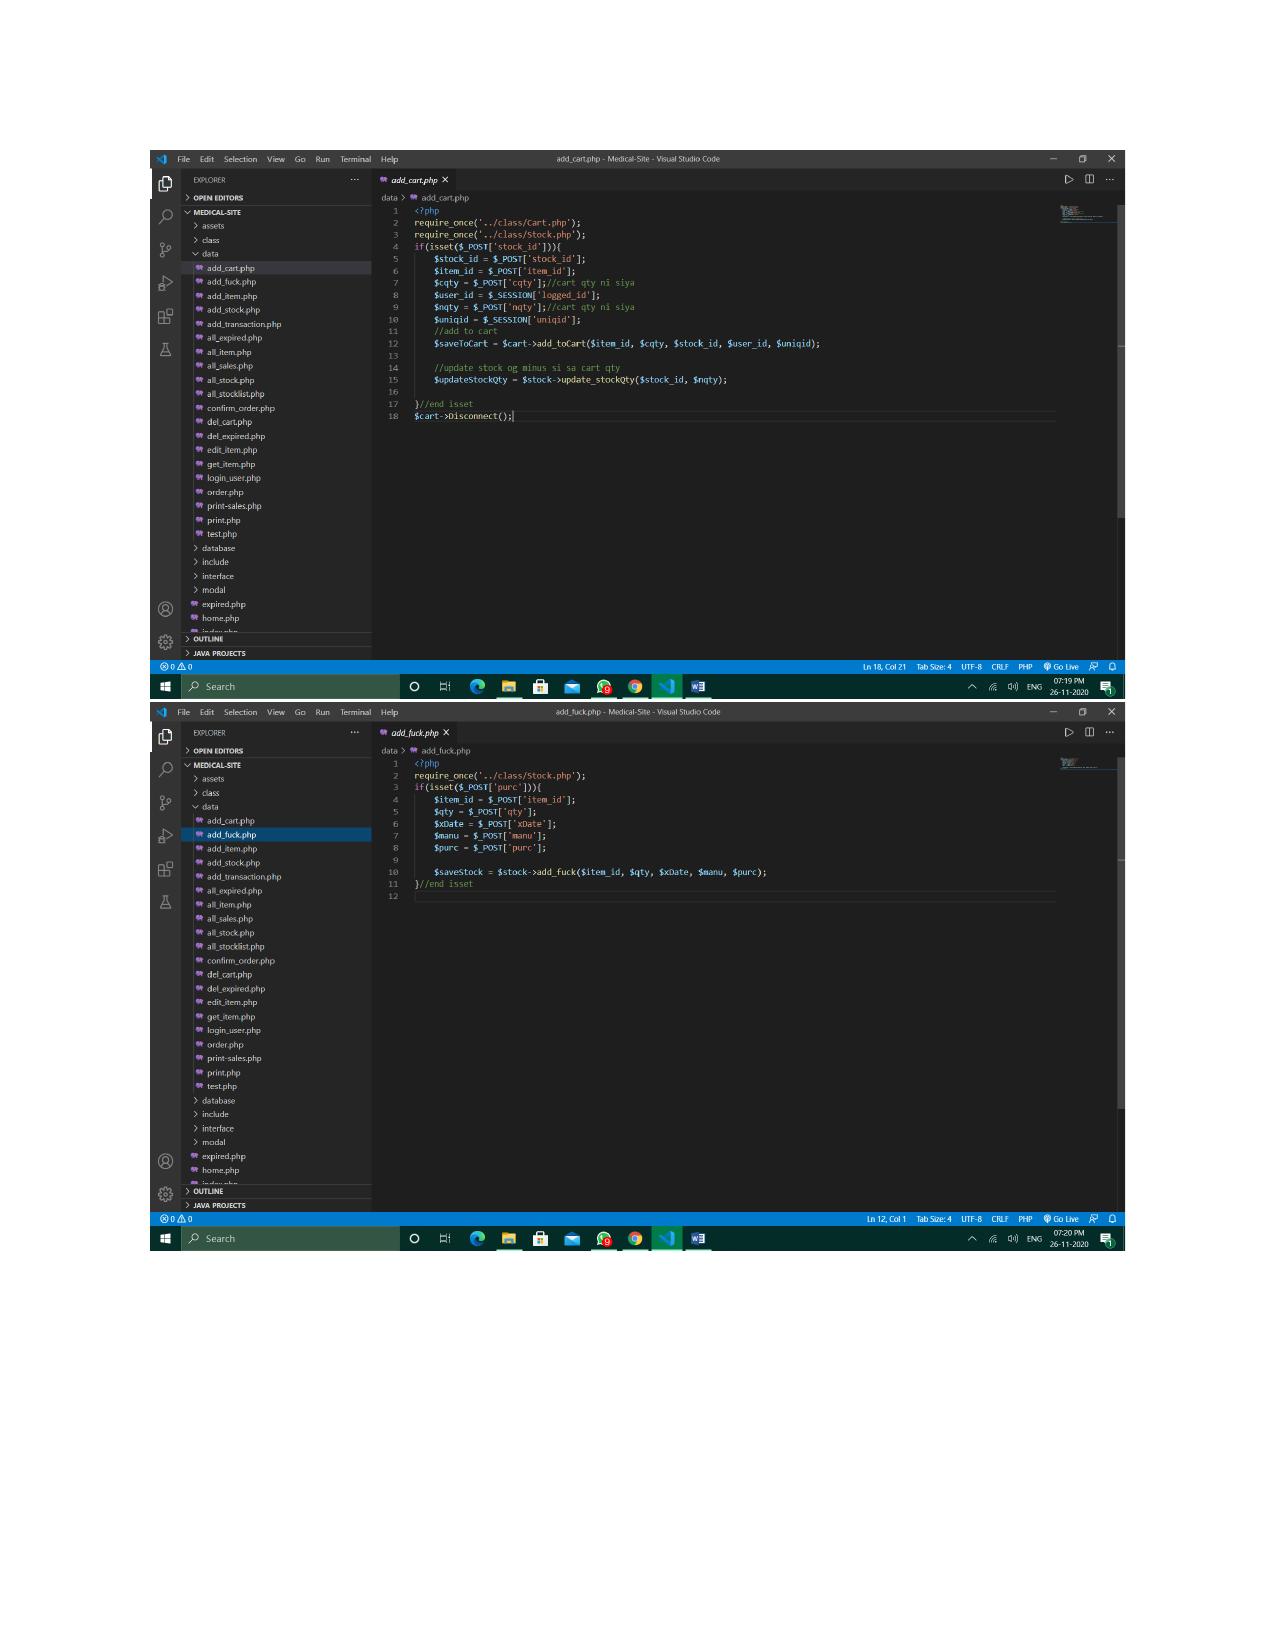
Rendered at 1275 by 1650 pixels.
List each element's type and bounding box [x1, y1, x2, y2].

picture [150, 702, 1125, 1251]
picture [150, 150, 1125, 699]
